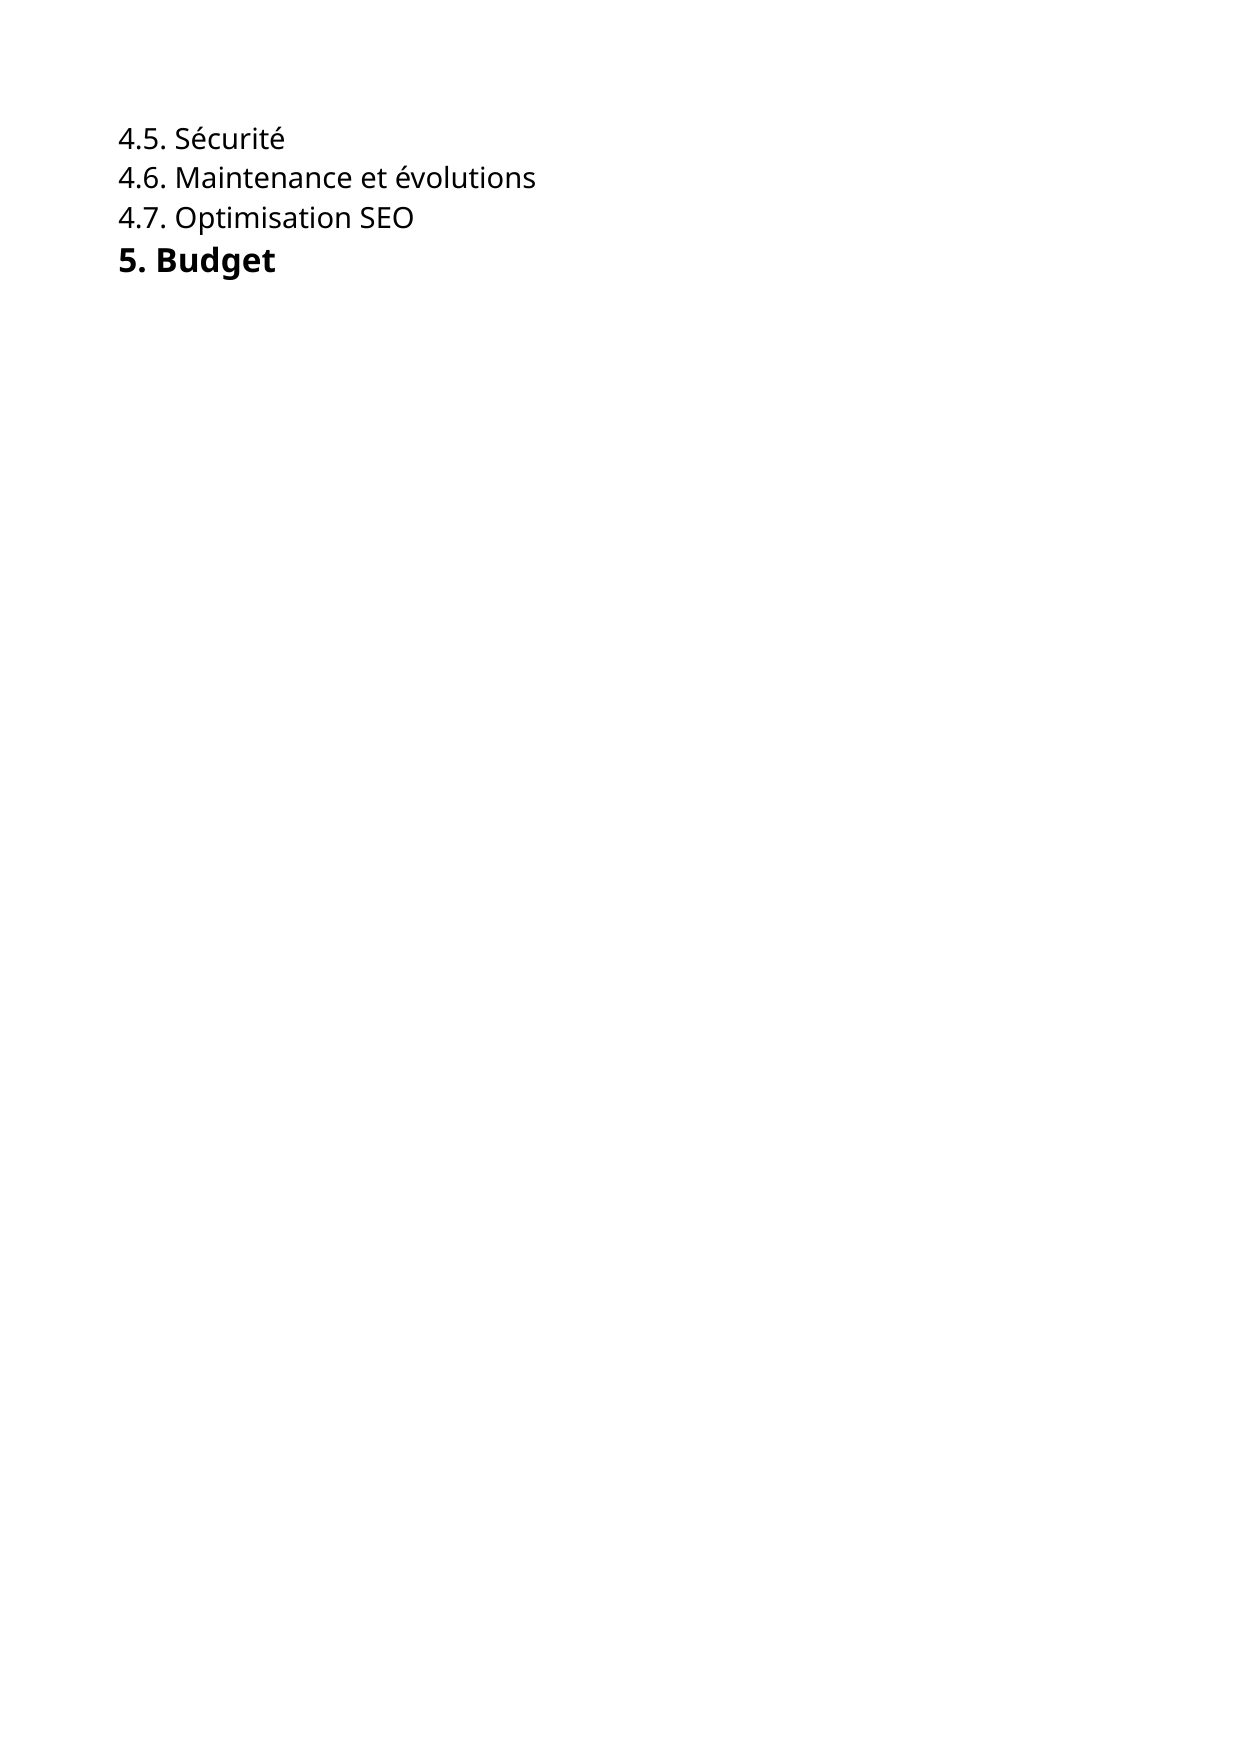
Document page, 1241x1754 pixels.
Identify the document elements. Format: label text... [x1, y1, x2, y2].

text 4.7. Optimisation SEO [118, 197, 1122, 237]
text 4.6. Maintenance et évolutions [118, 158, 1122, 197]
text 5. Budget [118, 237, 1122, 283]
text 4.5. Sécurité [118, 118, 1122, 158]
